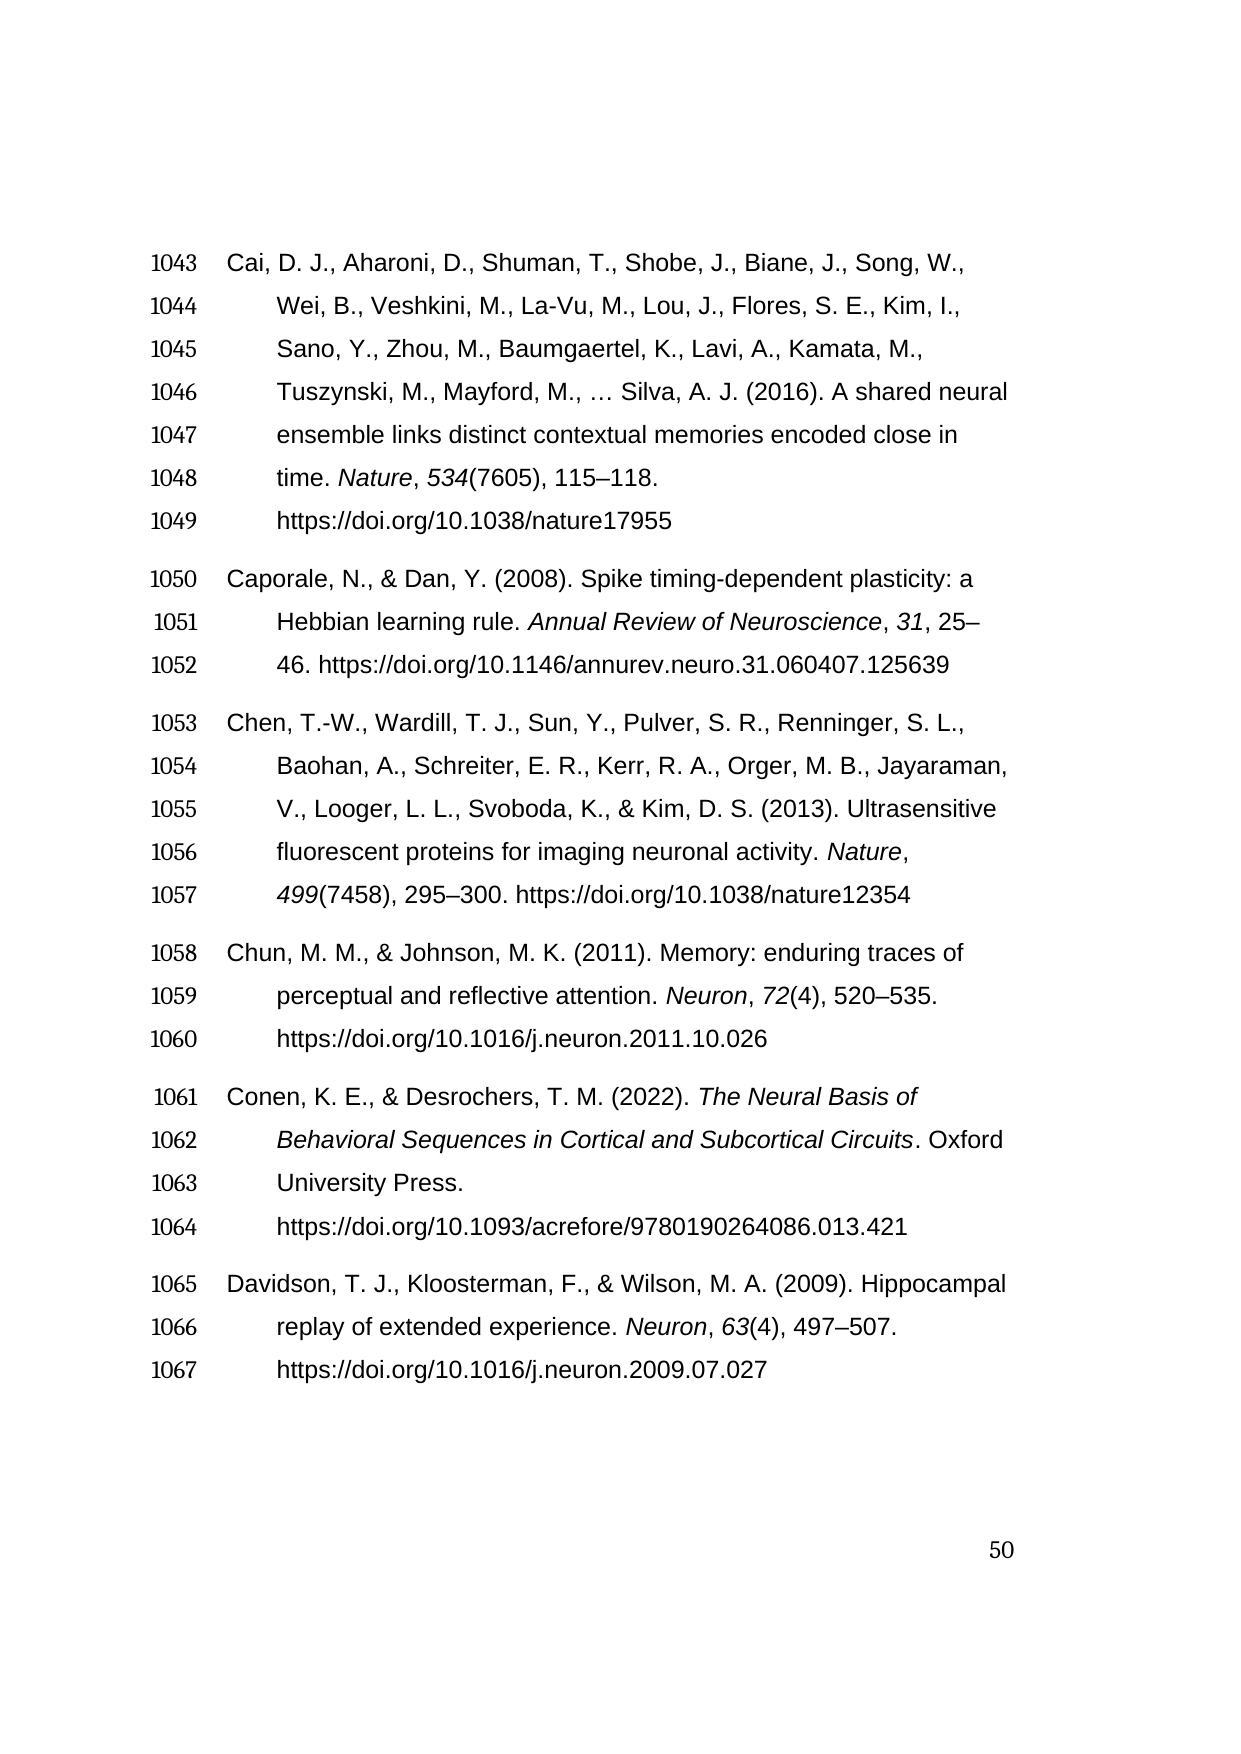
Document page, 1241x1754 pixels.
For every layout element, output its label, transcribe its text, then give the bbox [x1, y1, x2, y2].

text Chen, T.-W., Wardill, T. J., Sun, Y., Pulver, S. R., Renninger, S. L., Baohan, A., Schreiter, E. R., Kerr, R. A., Orger, M. B., Jayaraman, V., Looger, L. L., Svoboda, K., & Kim, D. S. (2013). Ultrasensitive fluorescent proteins for imaging neuronal activity. Nature, 499(7458), 295–300. https://doi.org/10.1038/nature12354 [226, 708, 1014, 909]
text Caporale, N., & Dan, Y. (2008). Spike timing-dependent plasticity: a Hebbian learning rule. Annual Review of Neuroscience, 31, 25–46. https://doi.org/10.1146/annurev.neuro.31.060407.125639 [226, 564, 1014, 679]
text Cai, D. J., Aharoni, D., Shuman, T., Shobe, J., Biane, J., Song, W., Wei, B., Veshkini, M., La-Vu, M., Lou, J., Flores, S. E., Kim, I., Sano, Y., Zhou, M., Baumgaertel, K., Lavi, A., Kamata, M., Tuszynski, M., Mayford, M., … Silva, A. J. (2016). A shared neural ensemble links distinct contextual memories encoded close in time. Nature, 534(7605), 115–118. https://doi.org/10.1038/nature17955 [226, 248, 1014, 535]
text Chun, M. M., & Johnson, M. K. (2011). Memory: enduring traces of perceptual and reflective attention. Neuron, 72(4), 520–535. https://doi.org/10.1016/j.neuron.2011.10.026 [226, 938, 1014, 1053]
text Davidson, T. J., Kloosterman, F., & Wilson, M. A. (2009). Hippocampal replay of extended experience. Neuron, 63(4), 497–507. https://doi.org/10.1016/j.neuron.2009.07.027 [226, 1269, 1014, 1384]
text Conen, K. E., & Desrochers, T. M. (2022). The Neural Basis of Behavioral Sequences in Cortical and Subcortical Circuits. Oxford University Press. https://doi.org/10.1093/acrefore/9780190264086.013.421 [226, 1082, 1014, 1240]
